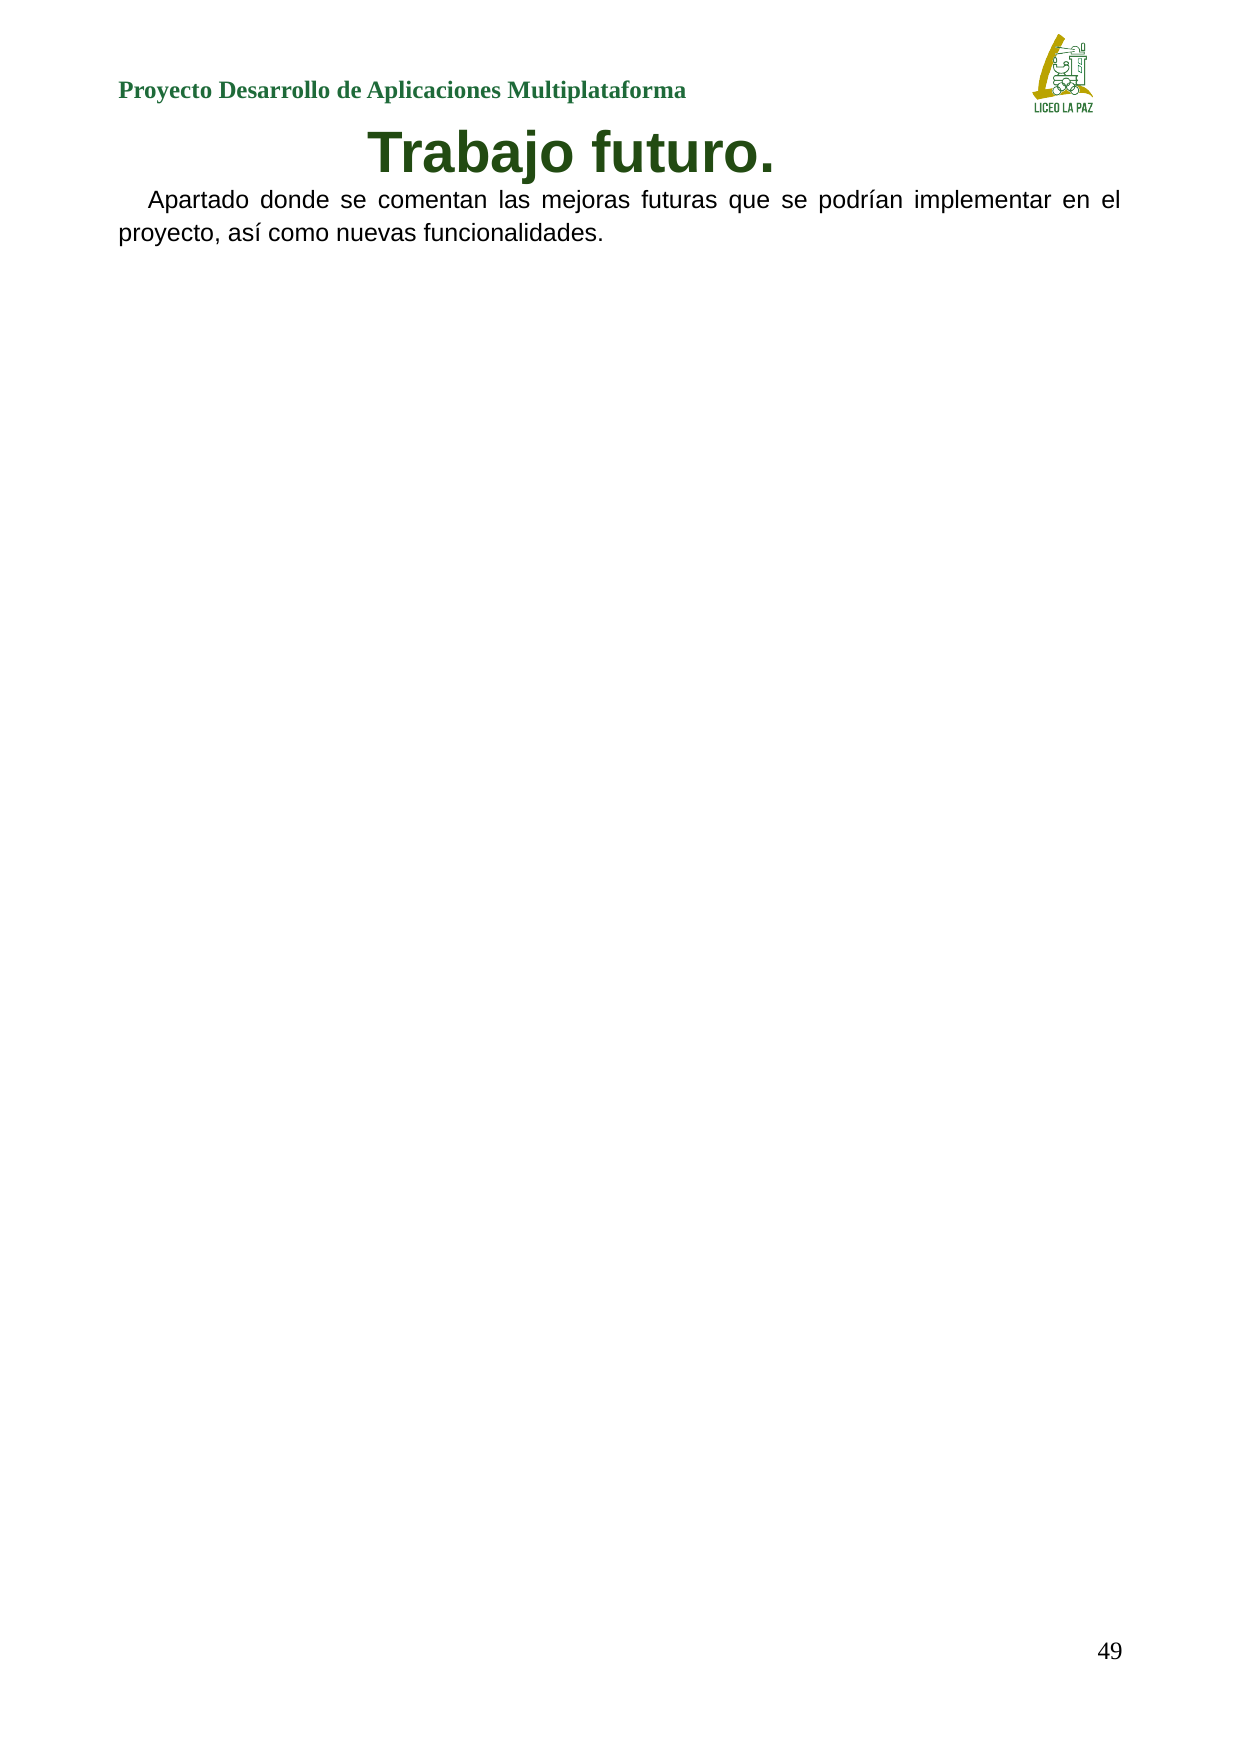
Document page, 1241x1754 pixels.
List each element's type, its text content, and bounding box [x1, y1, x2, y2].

picture [1025, 26, 1100, 121]
text Apartado donde se comentan las mejoras futuras que se podrían implementar en el proyecto, así como nuevas funcionalidades. [118, 185, 1122, 247]
subtitle Trabajo futuro. [118, 118, 1122, 185]
